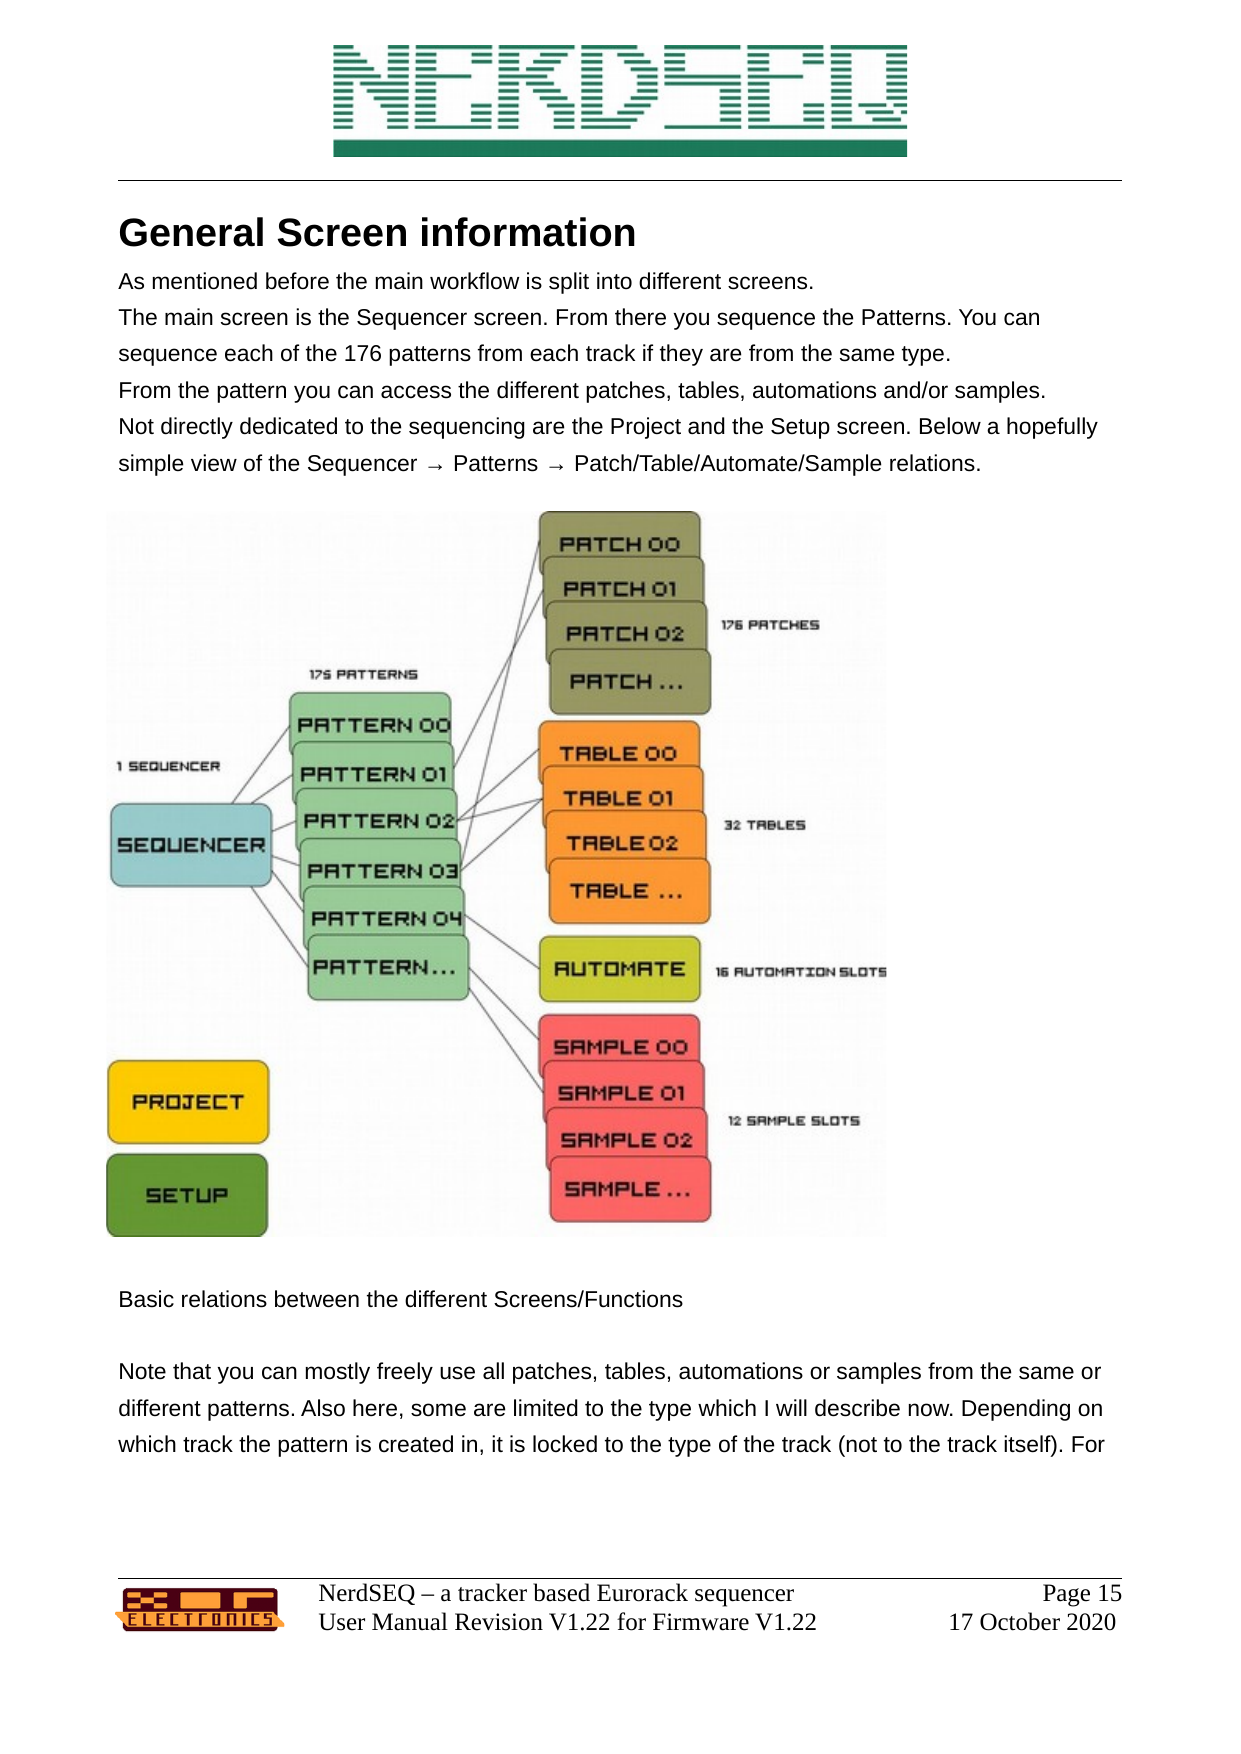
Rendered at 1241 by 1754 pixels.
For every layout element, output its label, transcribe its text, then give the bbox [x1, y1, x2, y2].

picture [106, 511, 887, 1237]
text Not directly dedicated to the sequencing are the Project and the Setup screen. Below a hopefully simple view of the Sequencer → Patterns → Patch/Table/Automate/Sample relations. [118, 413, 1122, 476]
text From the pattern you can access the different patches, tables, automations and/or samples. [118, 377, 1122, 403]
text Basic relations between the different Screens/Functions [118, 1286, 1122, 1312]
subtitle General Screen information [118, 209, 1122, 255]
picture [115, 1584, 285, 1634]
text The main screen is the Sequencer screen. From there you sequence the Patterns. You can sequence each of the 176 patterns from each track if they are from the same type. [118, 304, 1122, 367]
text Note that you can mostly freely use all patches, tables, automations or samples from the same or different patterns. Also here, some are limited to the type which I will describe now. Depending on which track the pattern is created in, it is locked to the type of the track (not to the track itself). For [118, 1358, 1122, 1457]
text As mentioned before the main workflow is split into different screens. [118, 268, 1122, 294]
picture [333, 45, 908, 157]
